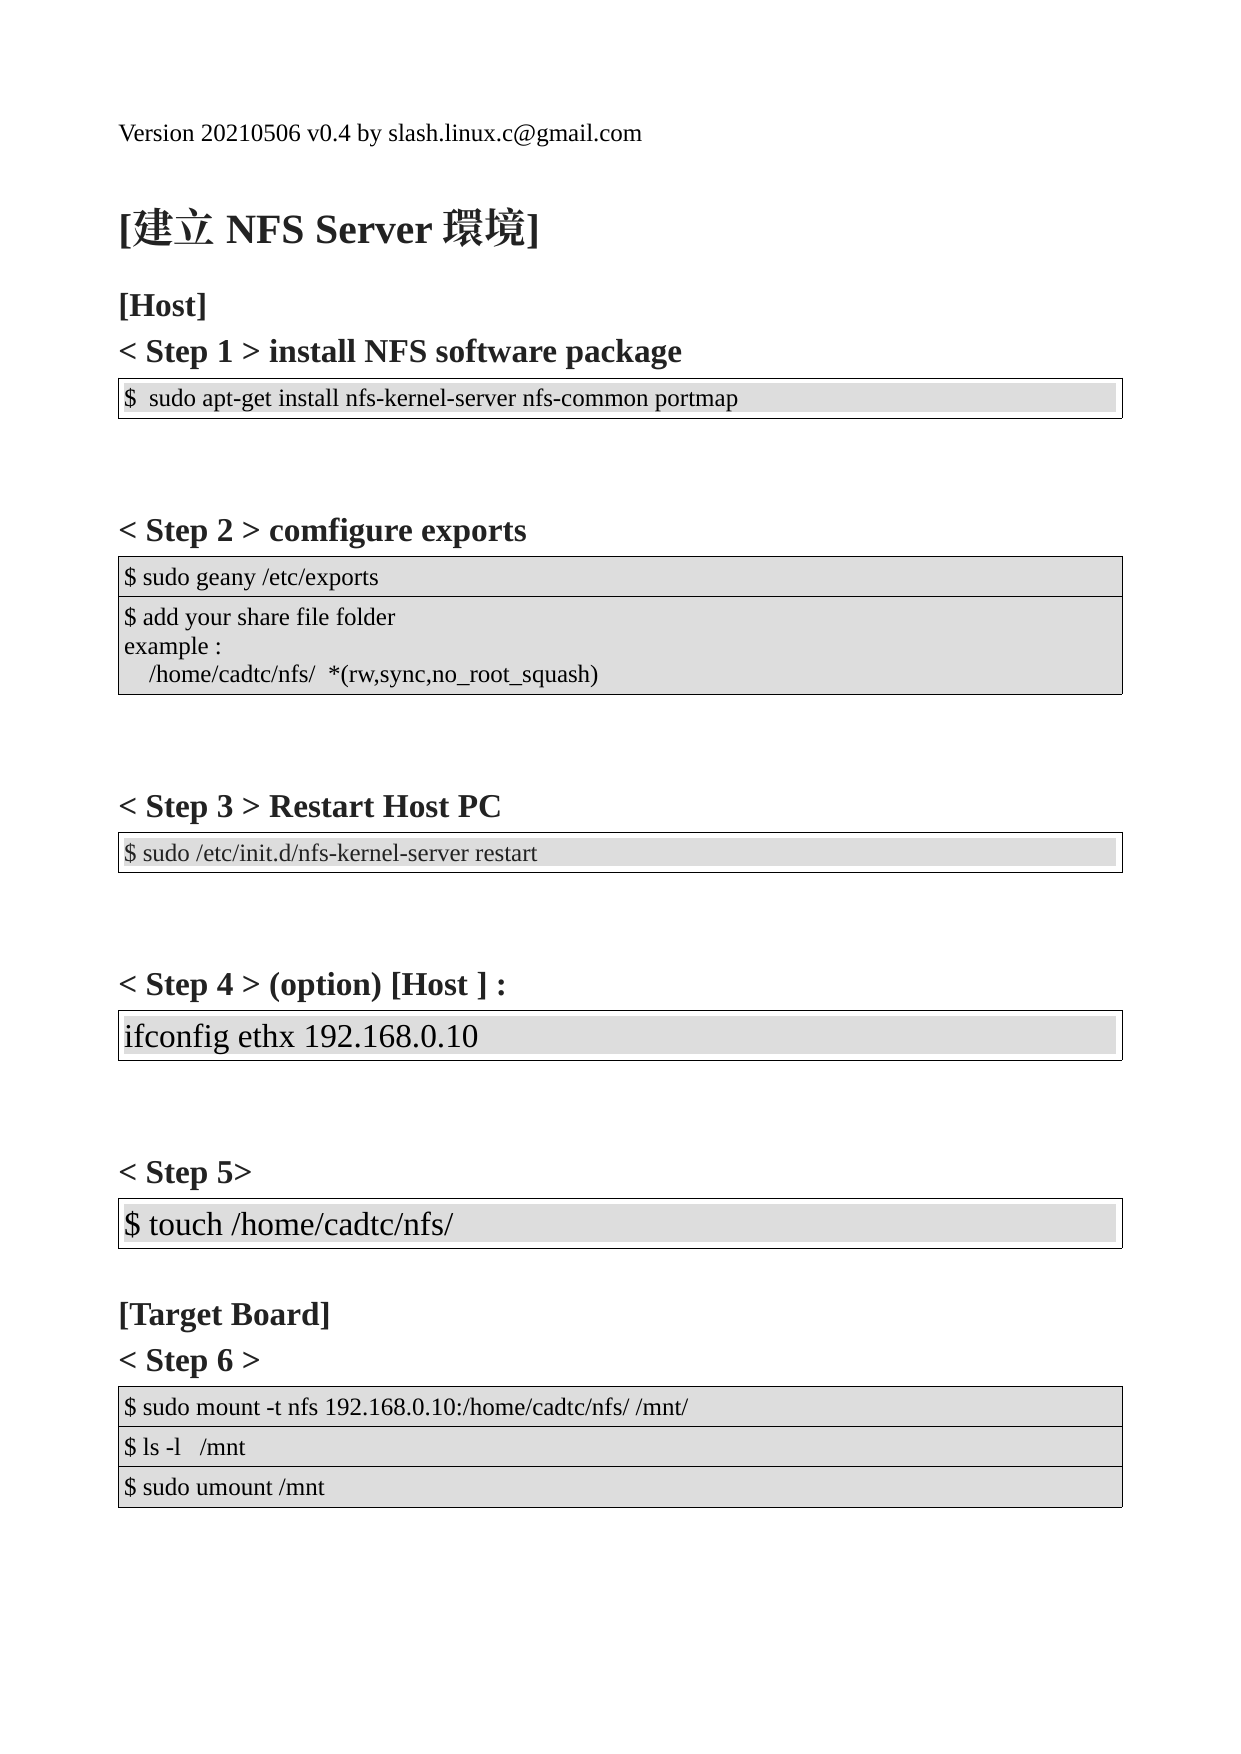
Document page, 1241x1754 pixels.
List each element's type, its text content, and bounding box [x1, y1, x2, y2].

table_header $ sudo geany /etc/exports [119, 557, 1122, 596]
table_header $ sudo mount -t nfs 192.168.0.10:/home/cadtc/nfs/ /mnt/ [119, 1387, 1122, 1426]
table_header $ touch /home/cadtc/nfs/ [119, 1199, 1122, 1248]
table_header $ sudo apt-get install nfs-kernel-server nfs-common portmap [119, 379, 1122, 418]
text < Step 2 > comfigure exports [118, 419, 1122, 548]
subtitle [建立 NFS Server 環境] [118, 204, 1122, 252]
table_header $ sudo /etc/init.d/nfs-kernel-server restart [119, 833, 1122, 872]
text < Step 4 > (option) [Host ] : [118, 918, 1122, 1002]
text < Step 5> [118, 1106, 1122, 1190]
table_cell $ ls -l /mnt [119, 1427, 1122, 1466]
table_cell $ sudo umount /mnt [119, 1467, 1122, 1507]
text < Step 1 > install NFS software package [118, 332, 1122, 370]
table_header ifconfig ethx 192.168.0.10 [119, 1011, 1122, 1060]
table_cell $ add your share file folder example : /home/cadtc/nfs/ *(rw,sync,no_root_squash) [119, 597, 1122, 694]
text [Target Board] < Step 6 > [118, 1294, 1122, 1378]
text [Host] [118, 286, 1122, 324]
text < Step 3 > Restart Host PC [118, 695, 1122, 824]
